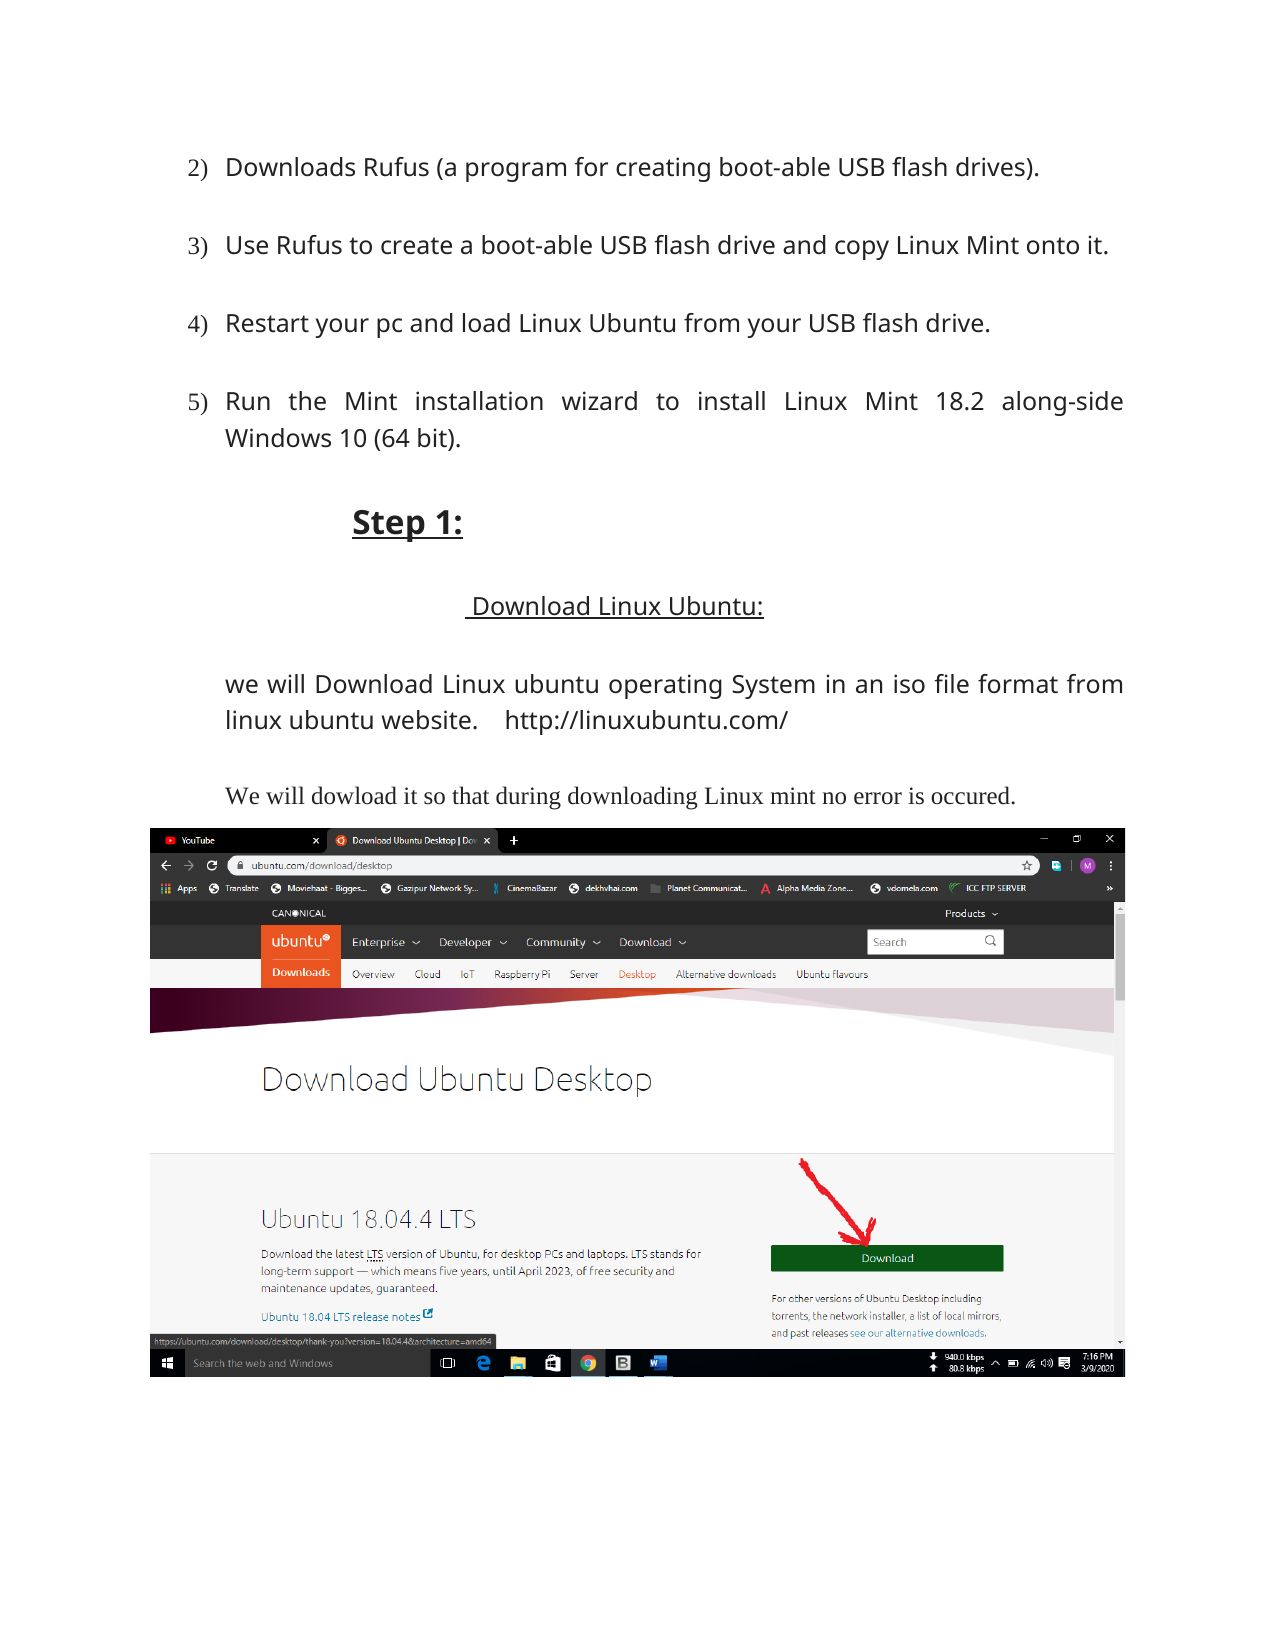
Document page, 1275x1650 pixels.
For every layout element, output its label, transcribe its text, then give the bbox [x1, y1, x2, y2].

list Use Rufus to create a boot-able USB flash drive and copy Linux Mint onto it. [187, 228, 1125, 262]
list Download Linux Ubuntu: [225, 589, 1125, 623]
list we will Download Linux ubuntu operating System in an iso file format from linux ubuntu website. http://linuxubuntu.com/ [225, 667, 1125, 737]
list Run the Mint installation wizard to install Linux Mint 18.2 along-side Windows 10 (64 bit). [187, 384, 1125, 454]
text Step 1: [187, 498, 1125, 544]
list Downloads Rufus (a program for creating boot-able USB flash drives). [187, 150, 1125, 184]
list Restart your pc and load Linux Ubuntu from your USB flash drive. [187, 306, 1125, 340]
list We will dowload it so that during downloading Linux mint no error is occured. [225, 781, 1125, 810]
